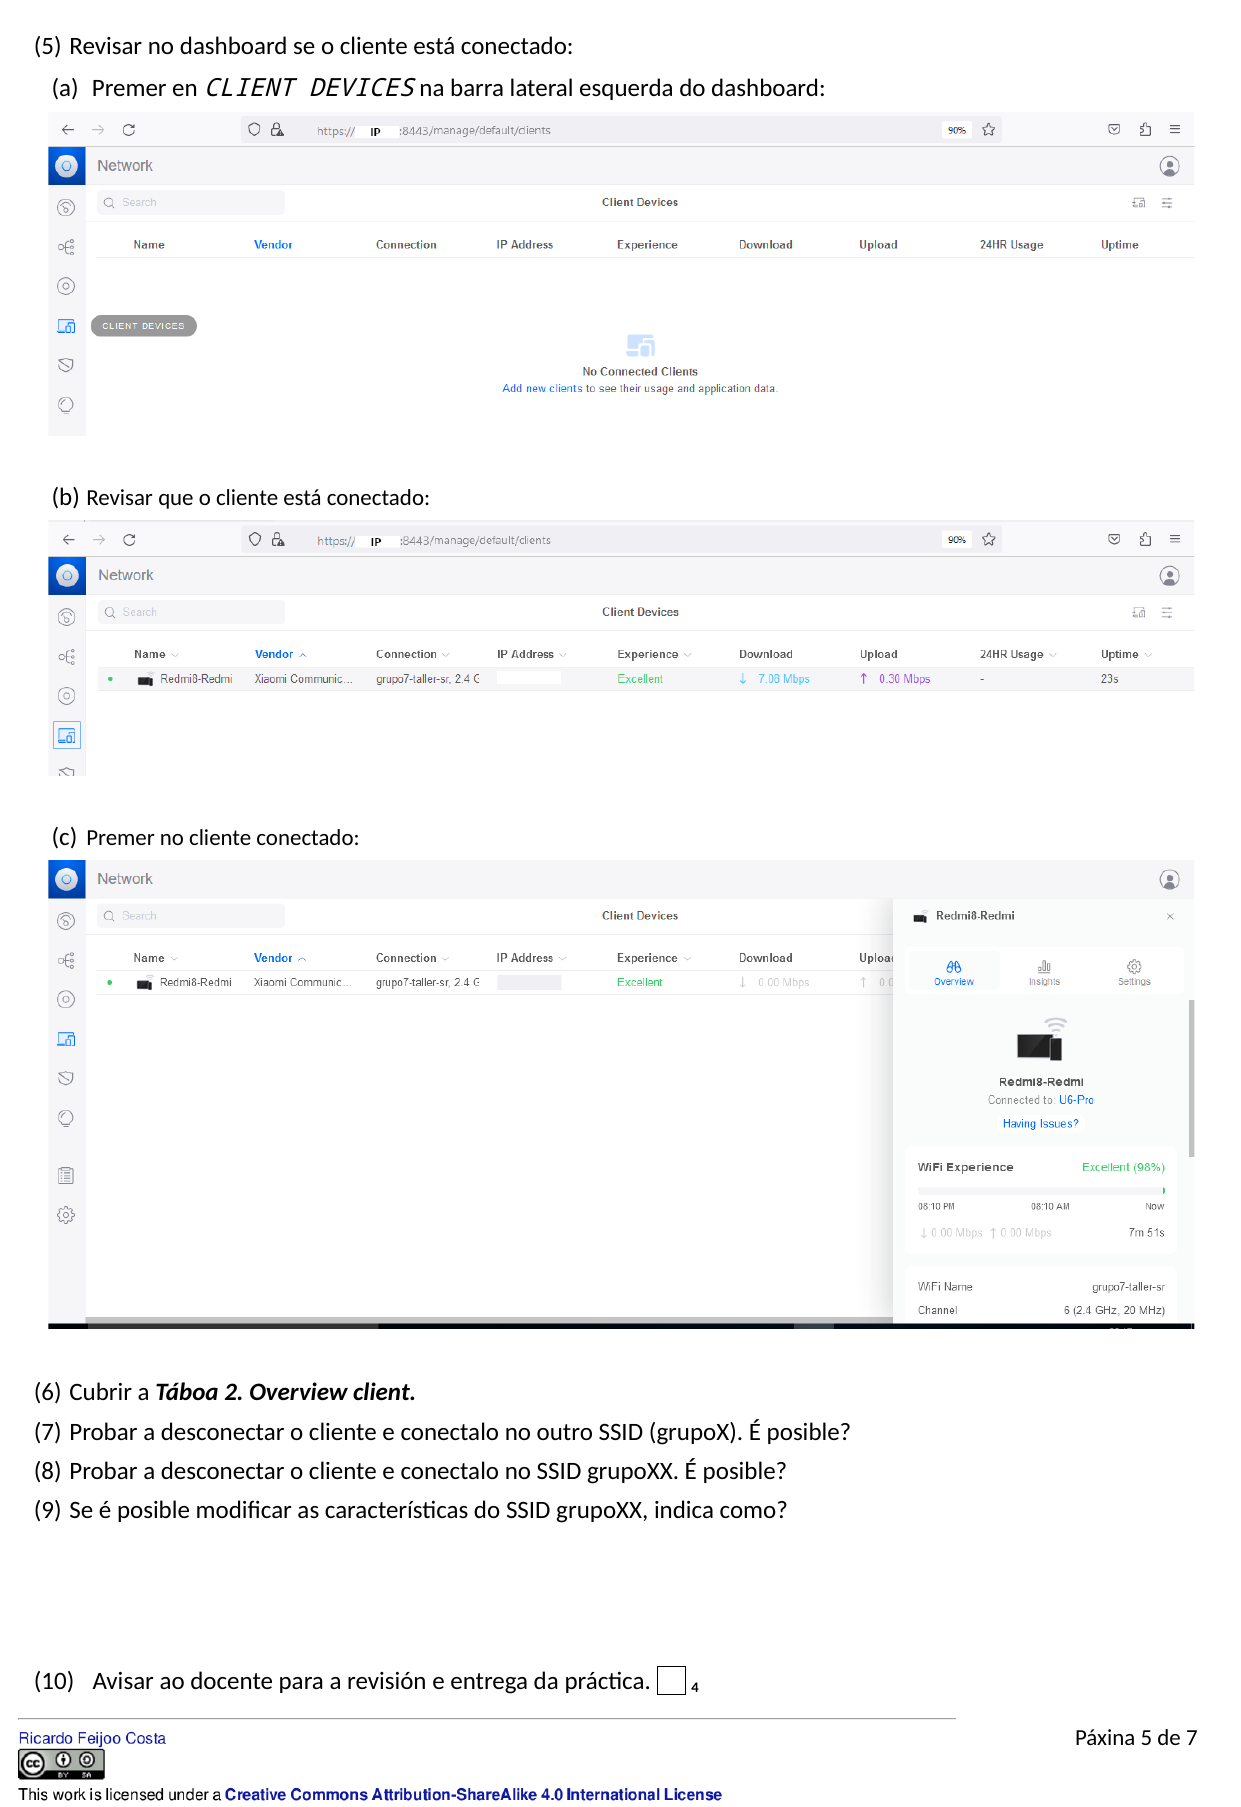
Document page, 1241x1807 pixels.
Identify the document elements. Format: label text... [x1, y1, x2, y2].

list Revisar que o cliente está conectado: [51, 481, 1197, 512]
list Revisar no dashboard se o cliente está conectado: [34, 30, 1197, 60]
list Probar a desconectar o cliente e conectalo no outro SSID (grupoX). É posible? [34, 1416, 1197, 1446]
list Avisar ao docente para a revisión e entrega da práctica. 4 [34, 1665, 1197, 1696]
list Se é posible modificar as características do SSID grupoXX, indica como? [34, 1494, 1197, 1525]
picture [48, 520, 1195, 776]
picture [48, 112, 1195, 436]
picture [48, 860, 1195, 1329]
list Premer en CLIENT DEVICES na barra lateral esquerda do dashboard: [51, 69, 1197, 103]
list Premer no cliente conectado: [51, 821, 1197, 852]
list Cubrir a Táboa 2. Overview client. [34, 1377, 1197, 1407]
list Probar a desconectar o cliente e conectalo no SSID grupoXX. É posible? [34, 1455, 1197, 1486]
picture [8, 1713, 957, 1805]
